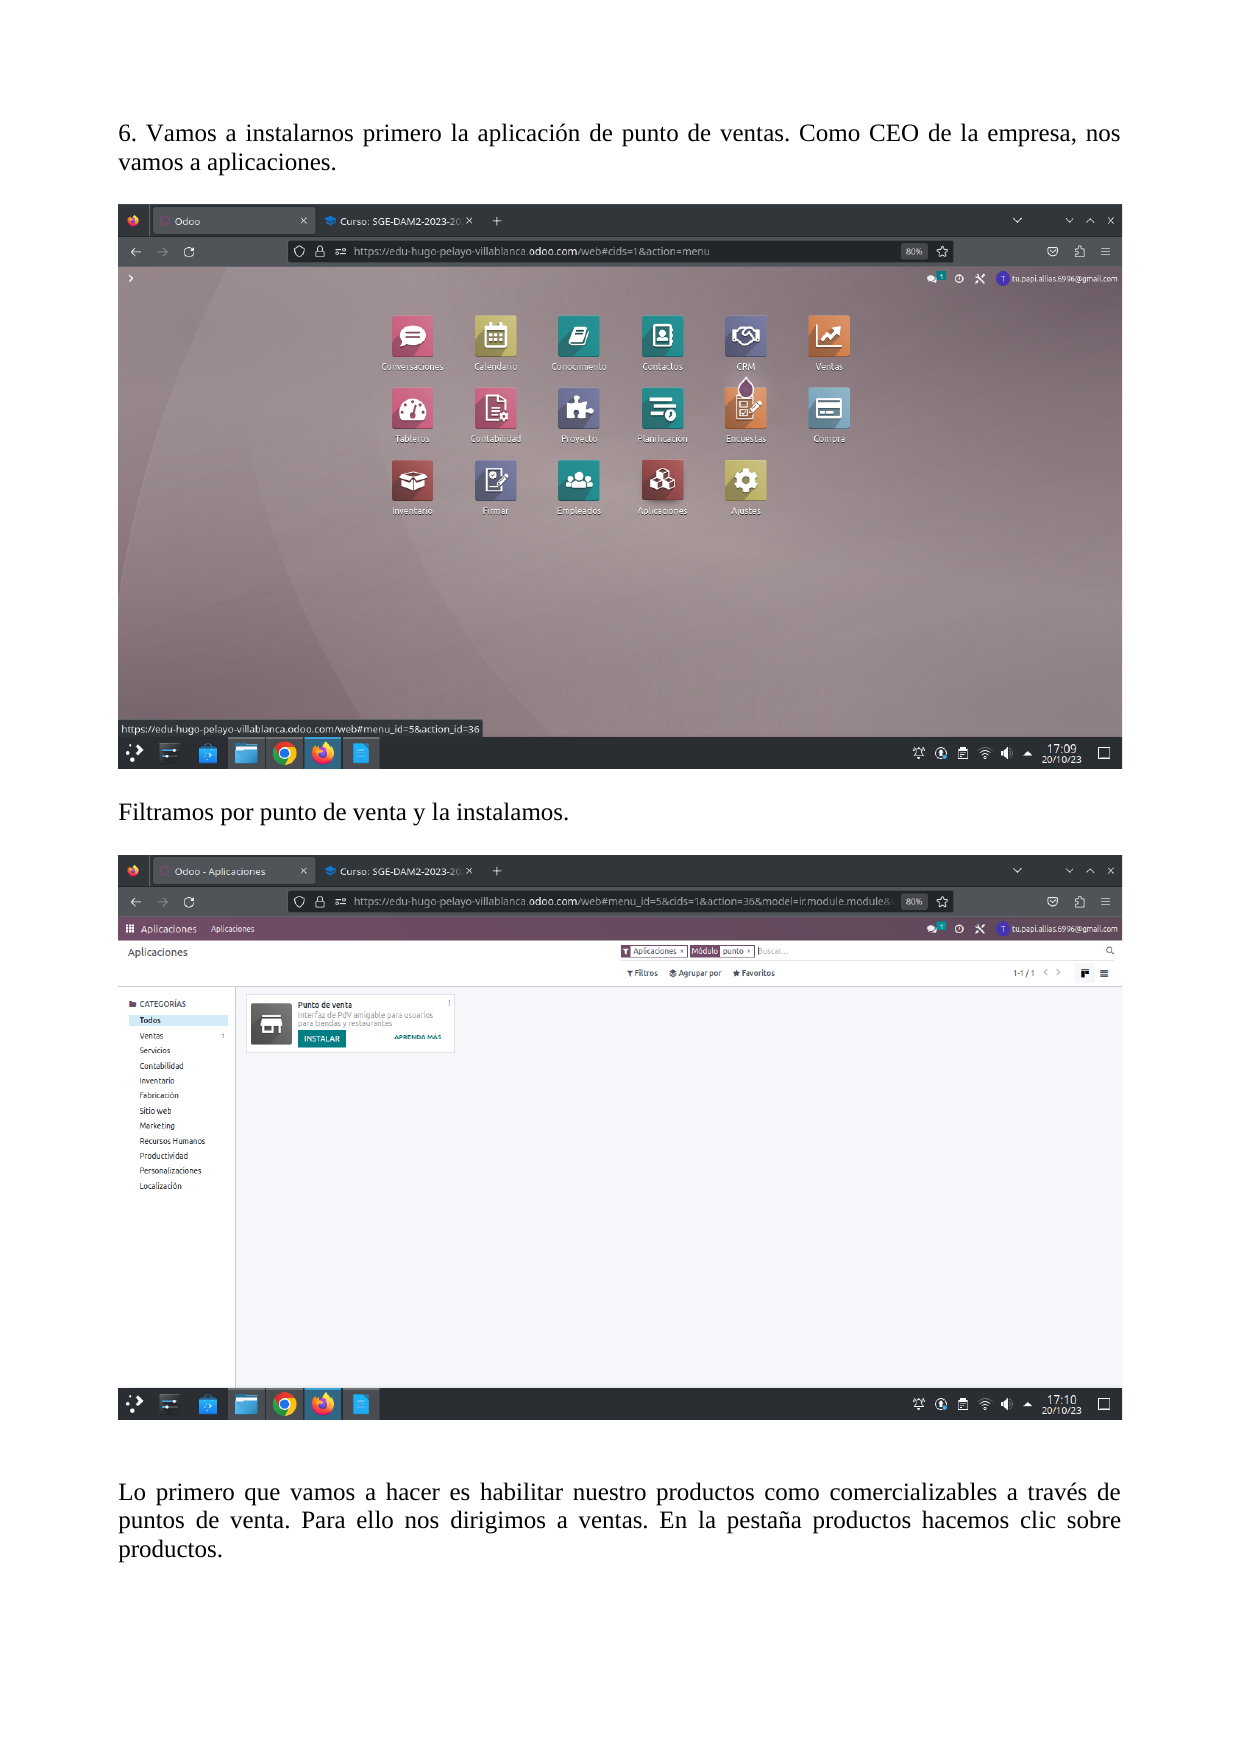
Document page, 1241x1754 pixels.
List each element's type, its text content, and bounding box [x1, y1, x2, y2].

text Filtramos por punto de venta y la instalamos. [118, 797, 1122, 826]
text Lo primero que vamos a hacer es habilitar nuestro productos como comercializables a través de puntos de venta. Para ello nos dirigimos a ventas. En la pestaña productos hacemos clic sobre productos. [118, 1477, 1122, 1563]
text 6. Vamos a instalarnos primero la aplicación de punto de ventas. Como CEO de la empresa, nos vamos a aplicaciones. [118, 118, 1122, 176]
picture [118, 204, 1123, 769]
picture [118, 855, 1123, 1420]
